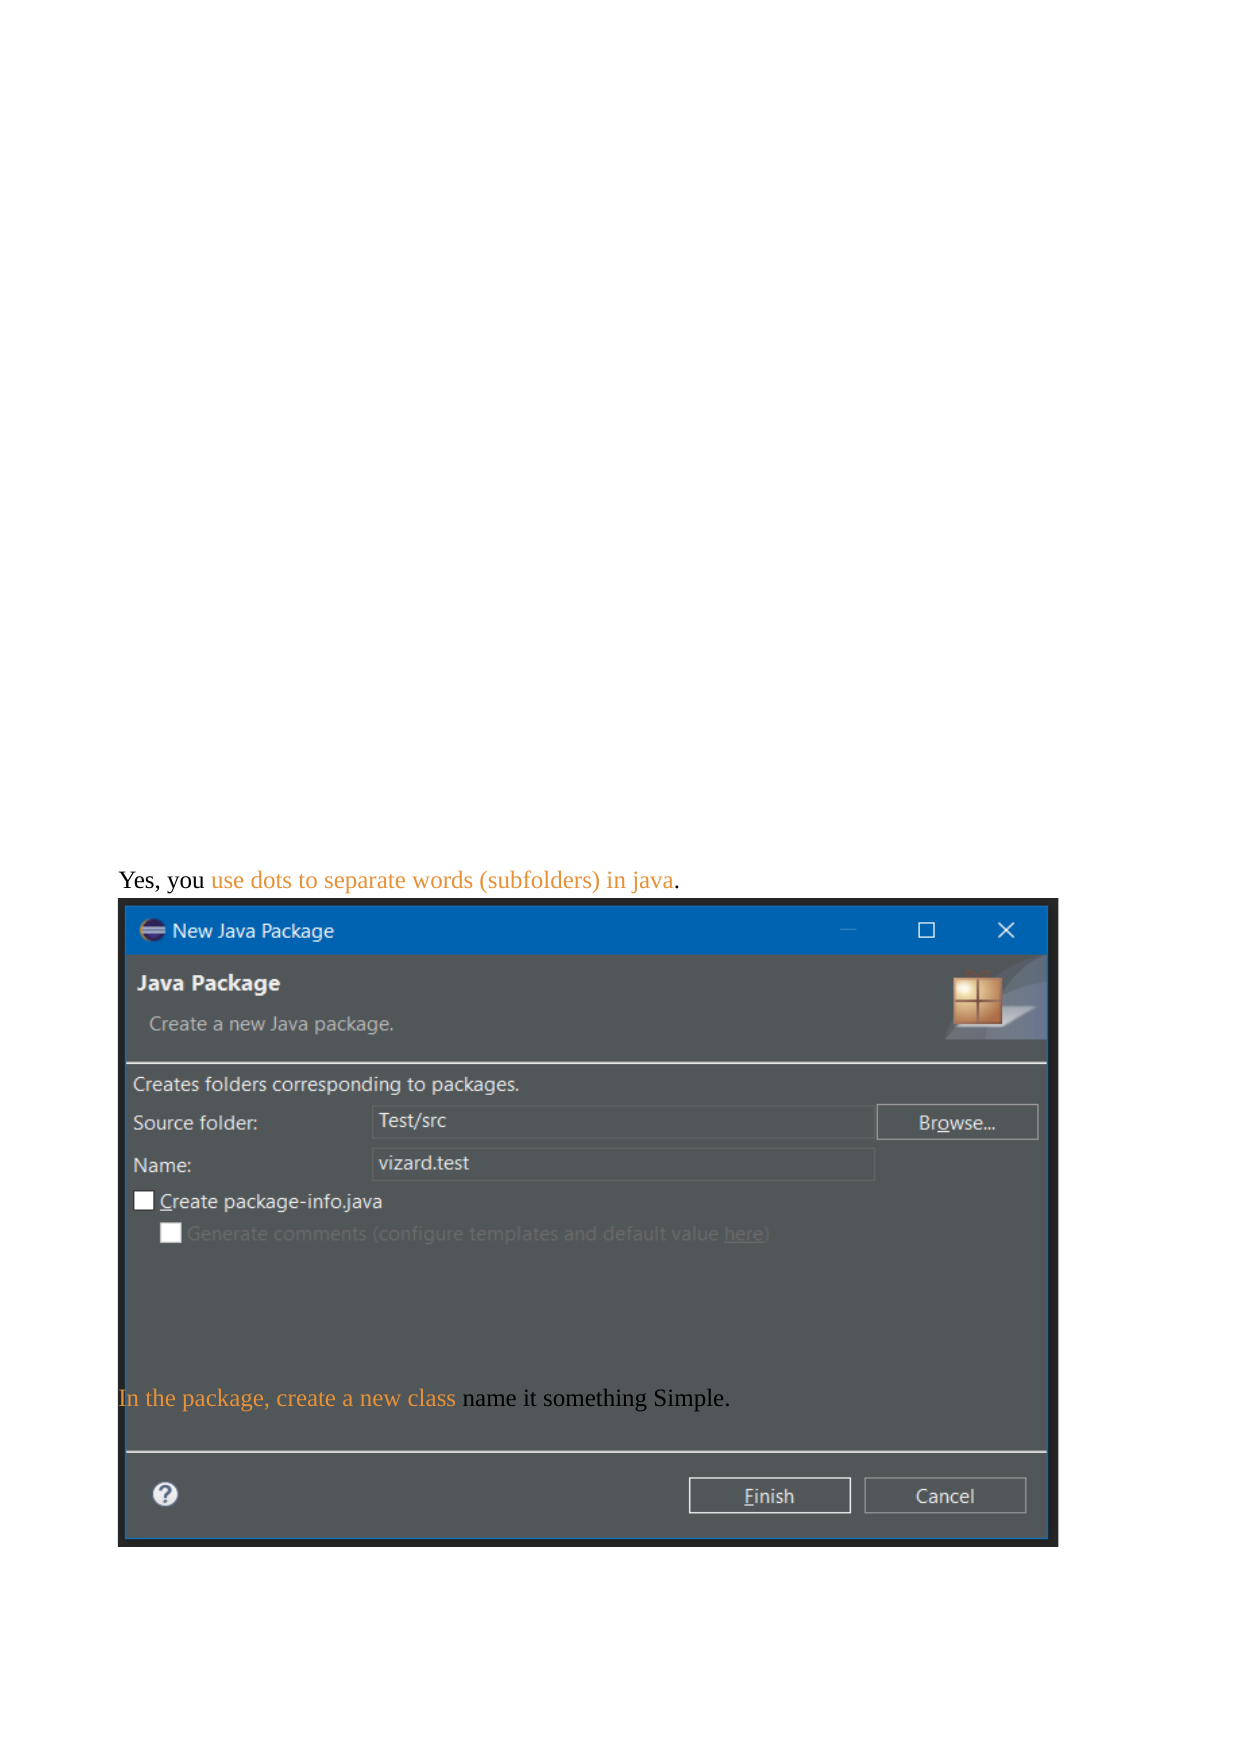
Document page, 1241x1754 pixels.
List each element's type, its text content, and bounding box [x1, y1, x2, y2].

text In the package, create a new class name it something Simple. [1059, 1383, 1122, 1412]
text Yes, you use dots to separate words (subfolders) in java. [118, 866, 1122, 894]
picture [117, 898, 1059, 1547]
